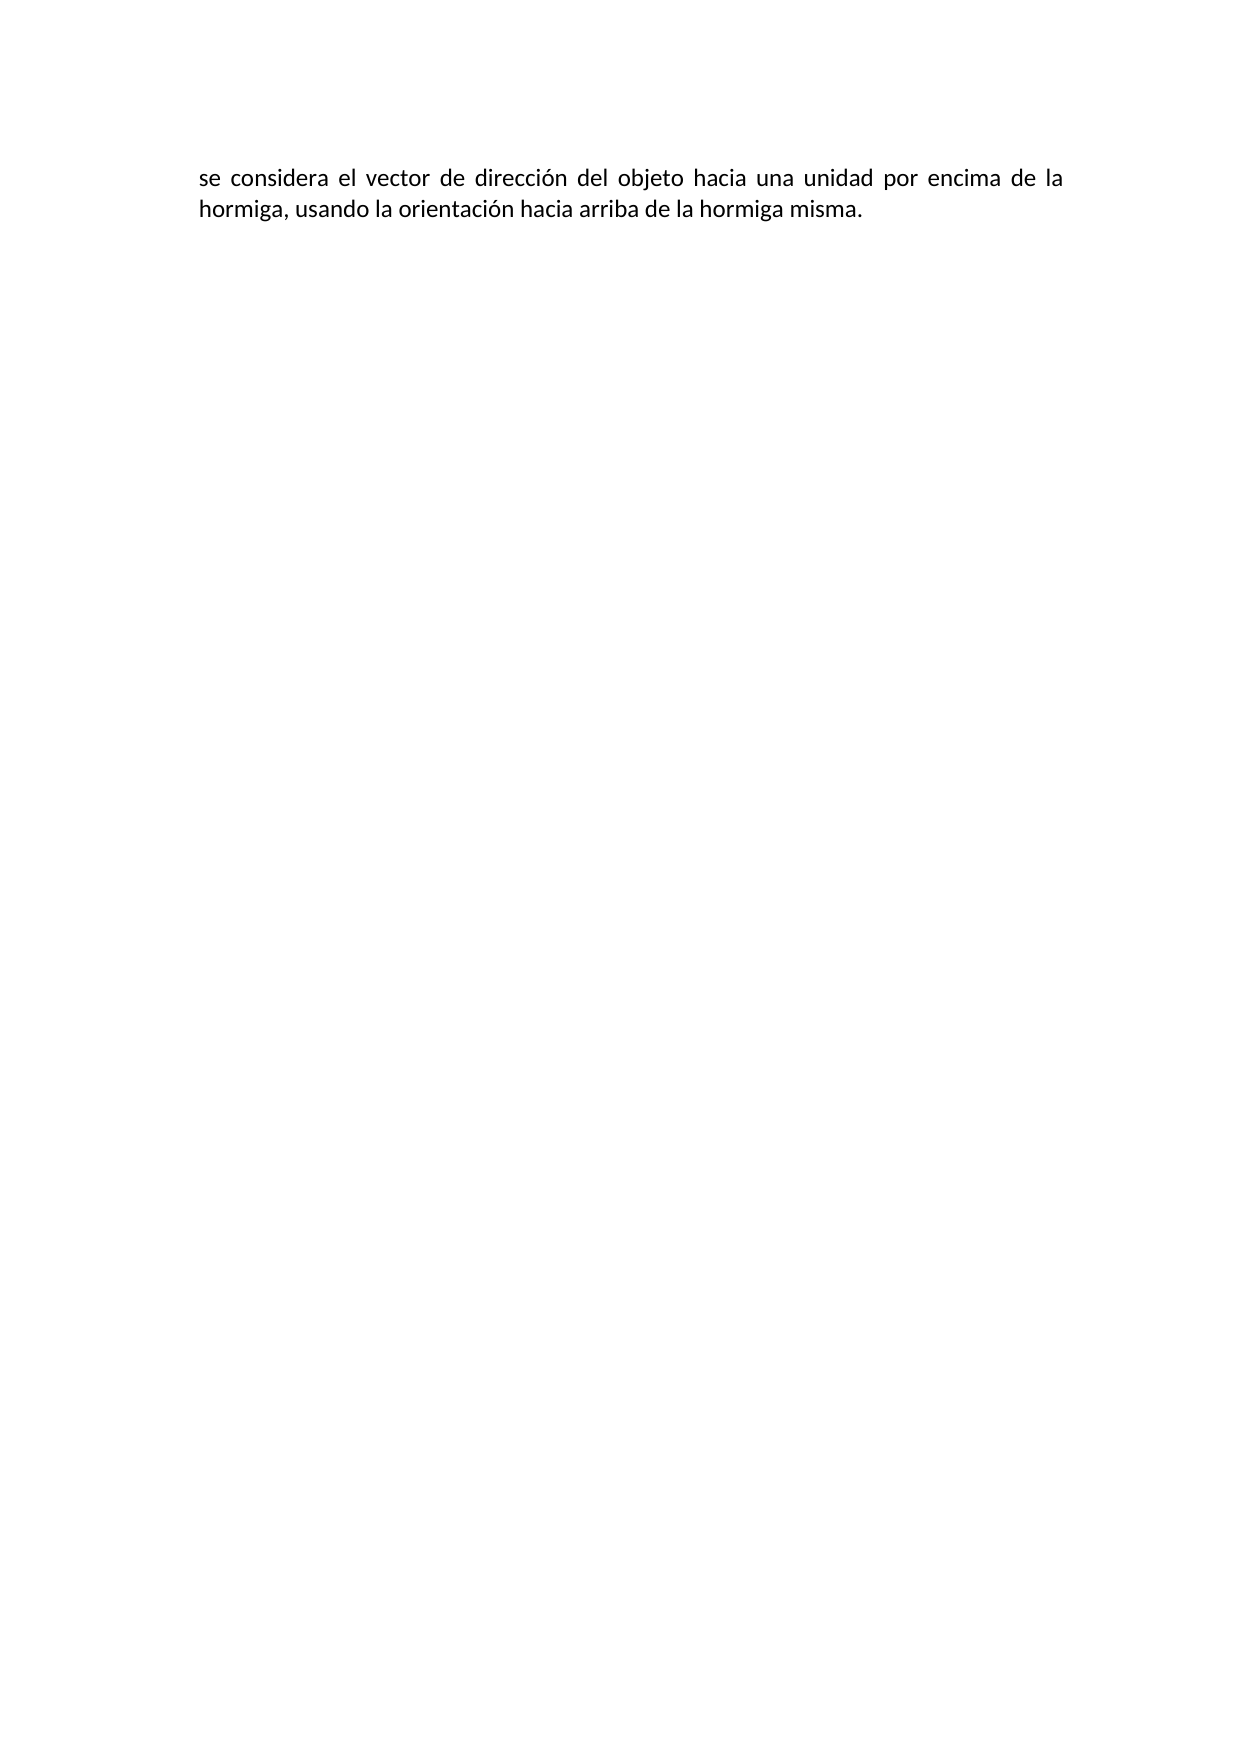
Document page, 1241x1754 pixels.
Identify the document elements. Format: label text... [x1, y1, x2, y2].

list se considera el vector de dirección del objeto hacia una unidad por encima de la hormiga, usando la orientación hacia arriba de la hormiga misma. [175, 162, 1065, 223]
